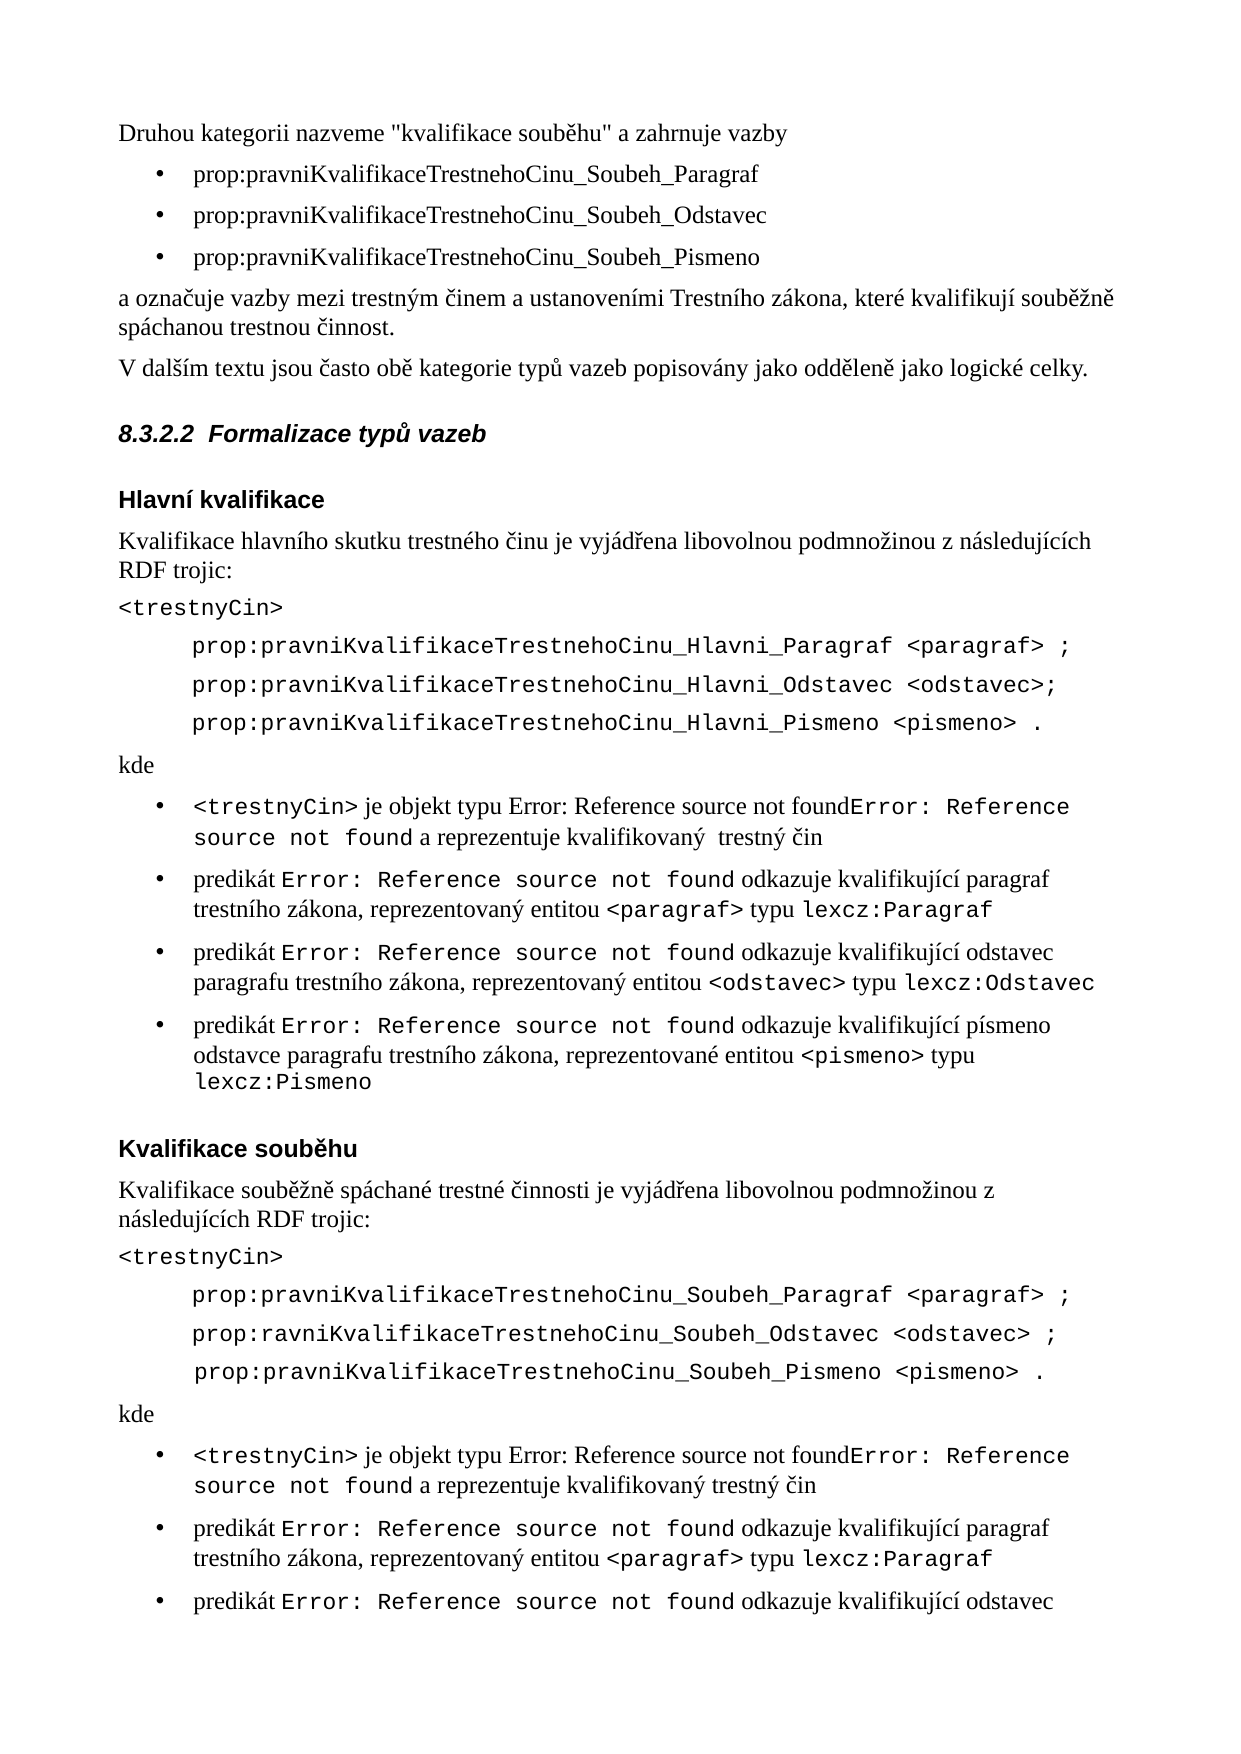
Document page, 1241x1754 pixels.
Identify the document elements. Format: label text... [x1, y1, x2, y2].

text kde [118, 750, 1122, 779]
list predikát Chyba: zdroj odkazu nenalezen odkazuje kvalifikující písmeno odstavce paragrafu trestního zákona, reprezentované entitou <pismeno> typu lexcz:Pismeno [156, 1010, 1122, 1097]
list predikát Chyba: zdroj odkazu nenalezen odkazuje kvalifikující paragraf trestního zákona, reprezentovaný entitou <paragraf> typu lexcz:Paragraf [156, 864, 1122, 925]
list prop:pravniKvalifikaceTrestnehoCinu_Soubeh_Pismeno [156, 242, 1122, 271]
text kde [118, 1399, 1122, 1428]
list <trestnyCin> je objekt typu Chyba: zdroj odkazu nenalezenChyba: zdroj odkazu nenalezen a reprezentuje kvalifikovaný trestný čin [156, 1440, 1122, 1501]
text prop:pravniKvalifikaceTrestnehoCinu_Hlavni_Odstavec <odstavec>; [118, 673, 1122, 699]
list predikát Chyba: zdroj odkazu nenalezen odkazuje kvalifikující paragraf trestního zákona, reprezentovaný entitou <paragraf> typu lexcz:Paragraf [156, 1513, 1122, 1573]
text prop:pravniKvalifikaceTrestnehoCinu_Soubeh_Paragraf <paragraf> ; [118, 1283, 1122, 1309]
subtitle Kvalifikace souběhu [118, 1134, 1122, 1163]
text Kvalifikace hlavního skutku trestného činu je vyjádřena libovolnou podmnožinou z následujících RDF trojic: [118, 526, 1122, 584]
subtitle Hlavní kvalifikace [118, 485, 1122, 514]
text prop:pravniKvalifikaceTrestnehoCinu_Soubeh_Pismeno <pismeno> . [118, 1360, 1122, 1386]
text a označuje vazby mezi trestným činem a ustanoveními Trestního zákona, které kvalifikují souběžně spáchanou trestnou činnost. [118, 283, 1122, 341]
text V dalším textu jsou často obě kategorie typů vazeb popisovány jako odděleně jako logické celky. [118, 353, 1122, 382]
list <trestnyCin> je objekt typu Chyba: zdroj odkazu nenalezenChyba: zdroj odkazu nenalezen a reprezentuje kvalifikovaný trestný čin [156, 791, 1122, 852]
text prop:pravniKvalifikaceTrestnehoCinu_Hlavni_Paragraf <paragraf> ; [118, 635, 1122, 661]
text <trestnyCin> [118, 596, 1122, 622]
text <trestnyCin> [118, 1245, 1122, 1271]
text Druhou kategorii nazveme "kvalifikace souběhu" a zahrnuje vazby [118, 118, 1122, 147]
text prop:ravniKvalifikaceTrestnehoCinu_Soubeh_Odstavec <odstavec> ; [118, 1322, 1122, 1348]
subtitle Formalizace typů vazeb [118, 419, 1122, 448]
list predikát Chyba: zdroj odkazu nenalezen odkazuje kvalifikující odstavec paragrafu trestního zákona, reprezentovaný entitou <odstavec> typu lexcz:Odstavec [156, 1586, 1122, 1616]
list prop:pravniKvalifikaceTrestnehoCinu_Soubeh_Paragraf [156, 159, 1122, 188]
list predikát Chyba: zdroj odkazu nenalezen odkazuje kvalifikující odstavec paragrafu trestního zákona, reprezentovaný entitou <odstavec> typu lexcz:Odstavec [156, 937, 1122, 998]
text prop:pravniKvalifikaceTrestnehoCinu_Hlavni_Pismeno <pismeno> . [118, 712, 1122, 738]
text Kvalifikace souběžně spáchané trestné činnosti je vyjádřena libovolnou podmnožinou z následujících RDF trojic: [118, 1175, 1122, 1233]
list prop:pravniKvalifikaceTrestnehoCinu_Soubeh_Odstavec [156, 201, 1122, 229]
